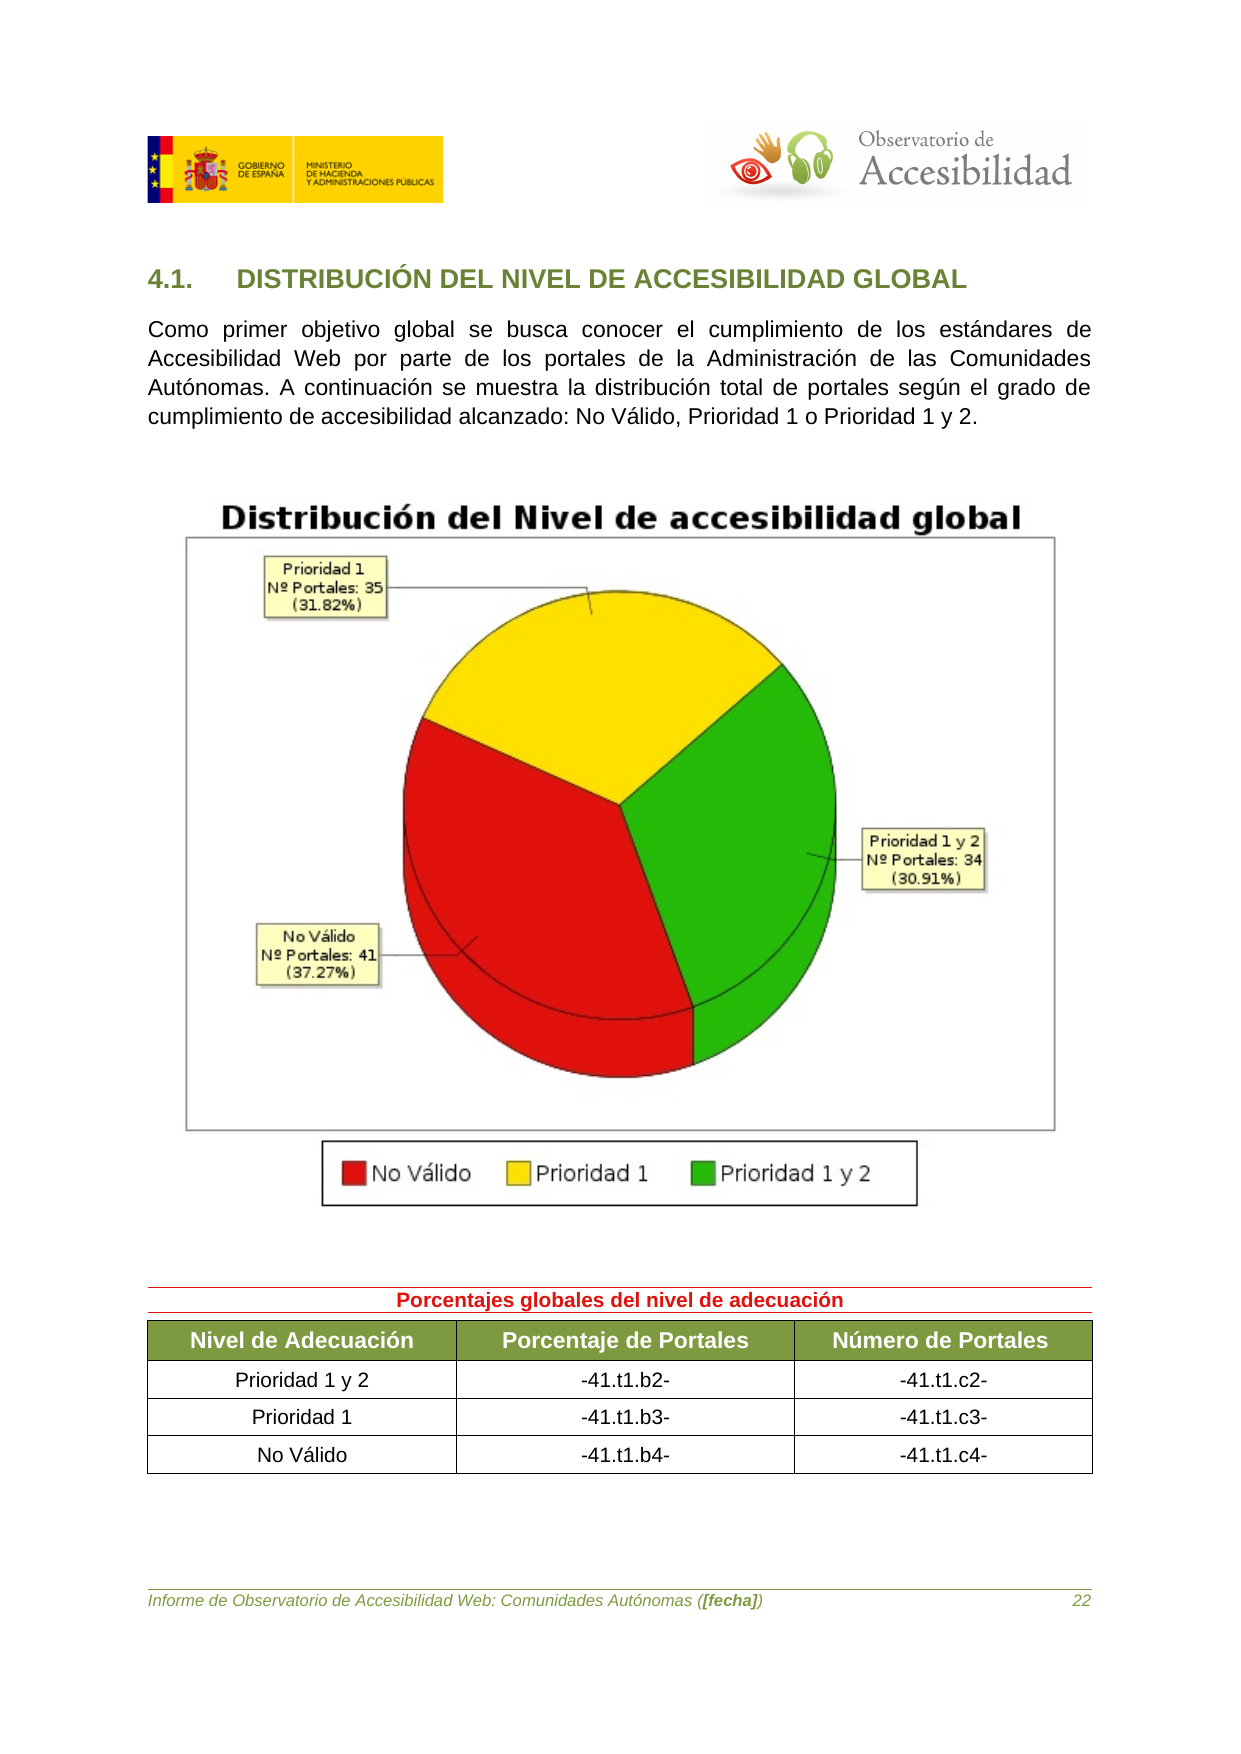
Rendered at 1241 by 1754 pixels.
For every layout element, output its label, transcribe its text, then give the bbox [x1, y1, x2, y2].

text Porcentajes globales del nivel de adecuación [148, 1288, 1092, 1312]
table_header Nivel de Adecuación [148, 1321, 456, 1360]
table_cell -41.t1.c4- [795, 1436, 1092, 1473]
list Distribución del nivel de accesibilidad global [148, 263, 1092, 294]
table_header Porcentaje de Portales [457, 1321, 794, 1360]
table_cell Prioridad 1 [148, 1399, 456, 1435]
text Como primer objetivo global se busca conocer el cumplimiento de los estándares de Accesibilidad Web por parte de los portales de la Administración de las Comunidades Autónomas. A continuación se muestra la distribución total de portales según el grado de cumplimiento de accesibilidad alcanzado: No Válido, Prioridad 1 o Prioridad 1 y 2. [148, 316, 1092, 429]
table_cell -41.t1.b4- [457, 1436, 794, 1473]
table_cell -41.t1.c3- [795, 1399, 1092, 1435]
picture [710, 122, 1086, 205]
table_cell Prioridad 1 y 2 [148, 1361, 456, 1398]
picture [178, 498, 1062, 1208]
table_cell No Válido [148, 1436, 456, 1473]
table_cell -41.t1.c2- [795, 1361, 1092, 1398]
table_header Número de Portales [795, 1321, 1092, 1360]
table_cell -41.t1.b2- [457, 1361, 794, 1398]
picture [147, 136, 443, 203]
table_cell -41.t1.b3- [457, 1399, 794, 1435]
